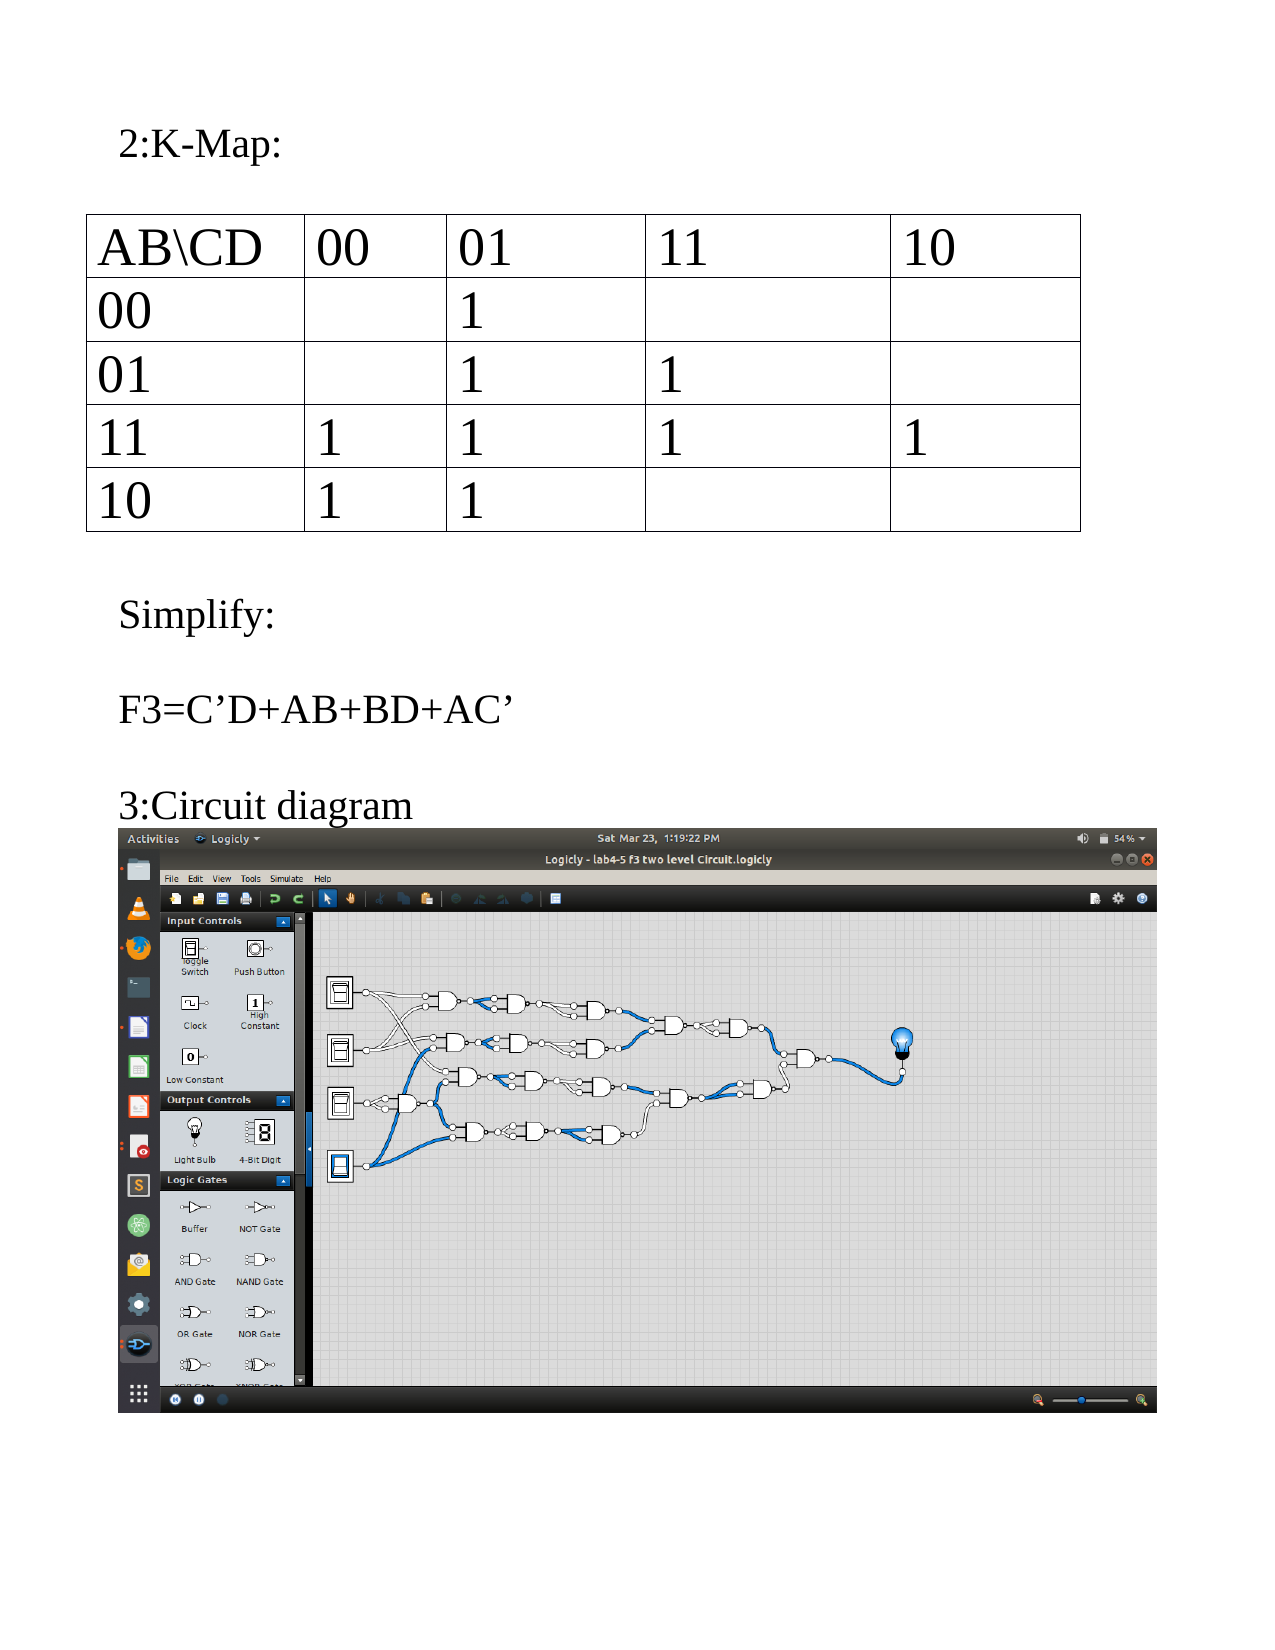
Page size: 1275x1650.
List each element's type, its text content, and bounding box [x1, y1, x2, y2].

table_cell [305, 278, 446, 341]
table_header 10 [891, 215, 1080, 277]
table_cell [646, 468, 890, 531]
table_cell 1 [646, 342, 890, 404]
table_header 00 [305, 215, 446, 277]
table_cell 1 [646, 405, 890, 467]
table_header AB\CD [87, 215, 304, 277]
table_header 11 [646, 215, 890, 277]
table_cell 1 [447, 405, 645, 467]
table_cell 01 [87, 342, 304, 404]
table_cell 1 [447, 278, 645, 341]
table_header 01 [447, 215, 645, 277]
table_cell 1 [891, 405, 1080, 467]
table_cell [891, 468, 1080, 531]
table_cell 11 [87, 405, 304, 467]
text 3:Circuit diagram [118, 781, 1157, 828]
table_cell 1 [305, 468, 446, 531]
table_cell 1 [447, 468, 645, 531]
text 2:K-Map: [118, 118, 1157, 166]
text Simplify: [118, 589, 1157, 637]
text F3=C’D+AB+BD+AC’ [118, 685, 1157, 733]
table_cell 1 [305, 405, 446, 467]
table_cell [305, 342, 446, 404]
table_cell [891, 342, 1080, 404]
table_cell 1 [447, 342, 645, 404]
table_cell [891, 278, 1080, 341]
table_cell 00 [87, 278, 304, 341]
table_cell 10 [87, 468, 304, 531]
picture [118, 828, 1157, 1413]
table_cell [646, 278, 890, 341]
